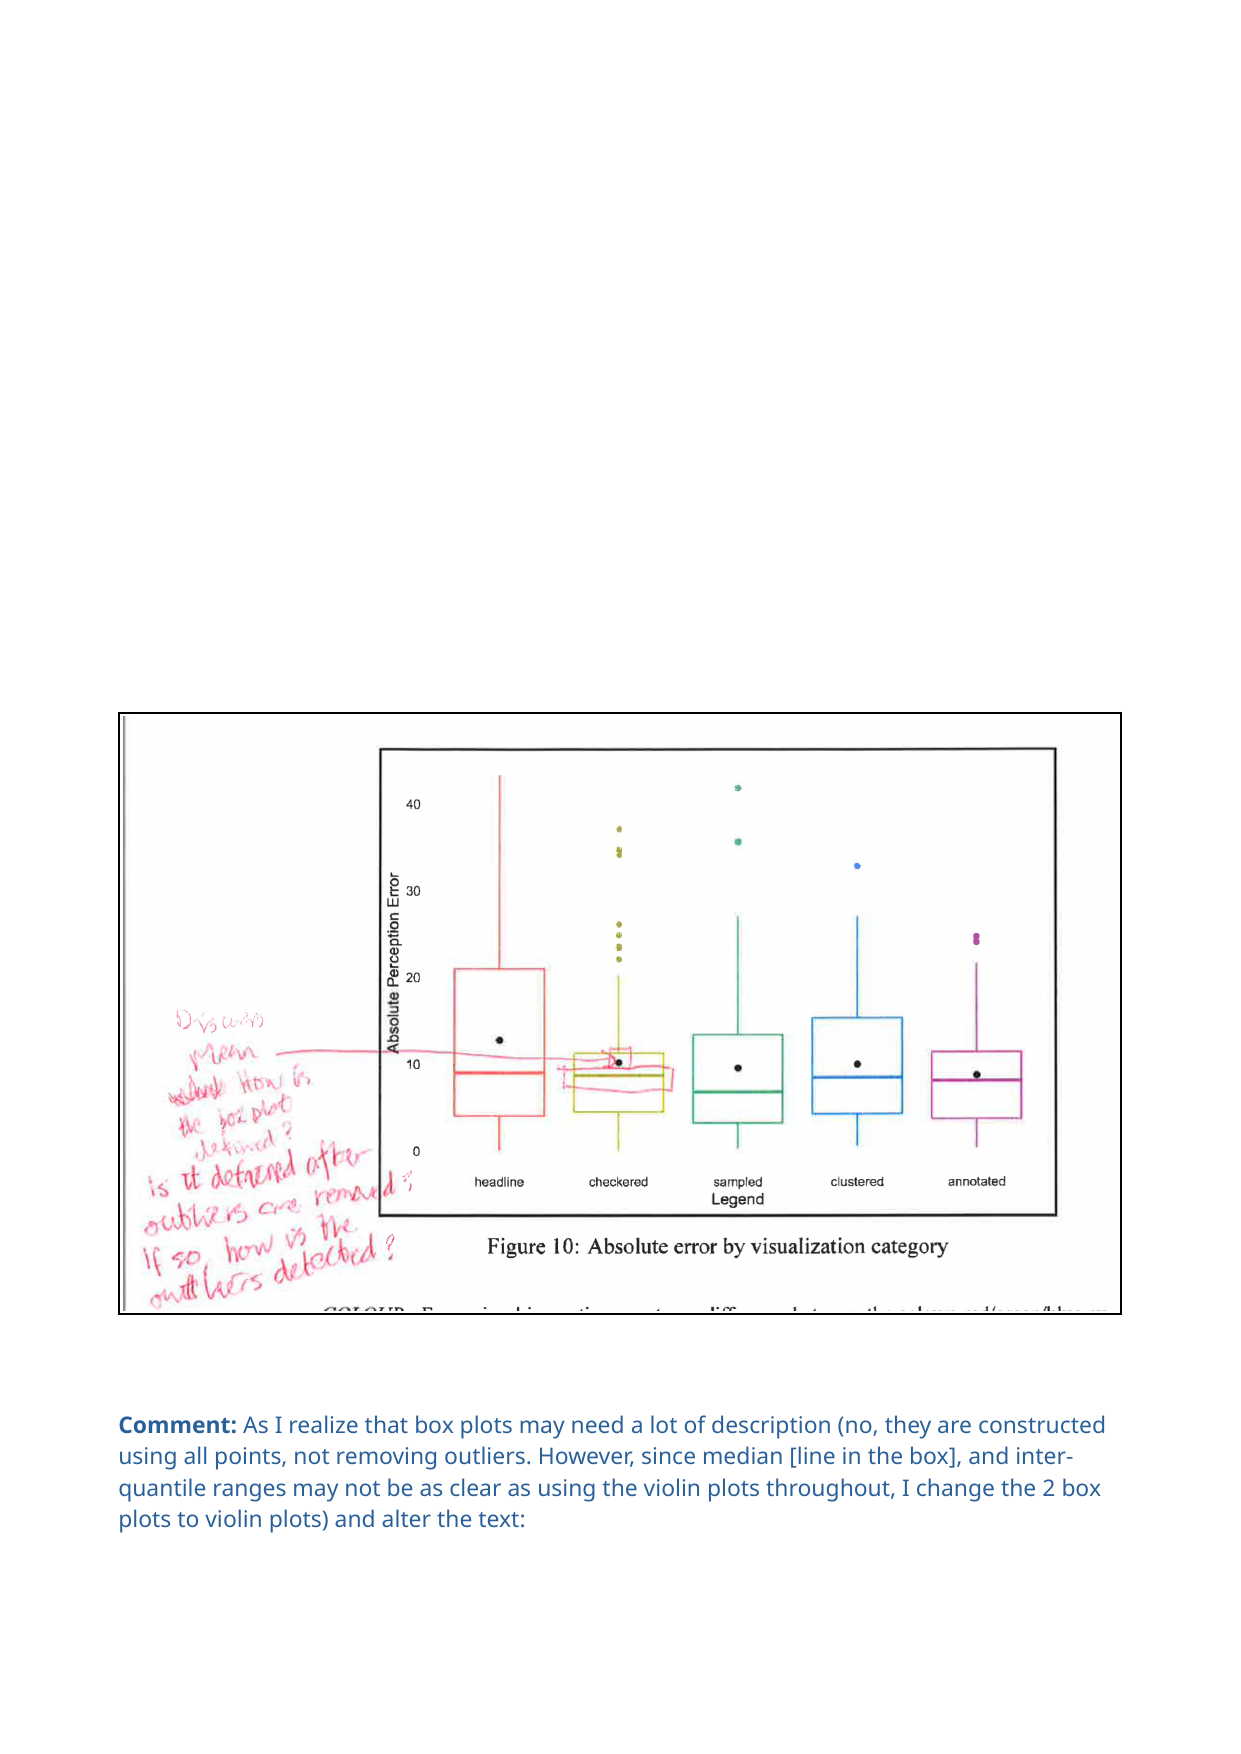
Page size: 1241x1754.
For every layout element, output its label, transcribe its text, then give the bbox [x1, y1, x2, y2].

picture [123, 716, 1118, 1311]
text Comment: As I realize that box plots may need a lot of description (no, they are constructed using all points, not removing outliers. However, since median [line in the box], and inter-quantile ranges may not be as clear as using the violin plots throughout, I change the 2 box plots to violin plots) and alter the text: [118, 1409, 1122, 1534]
